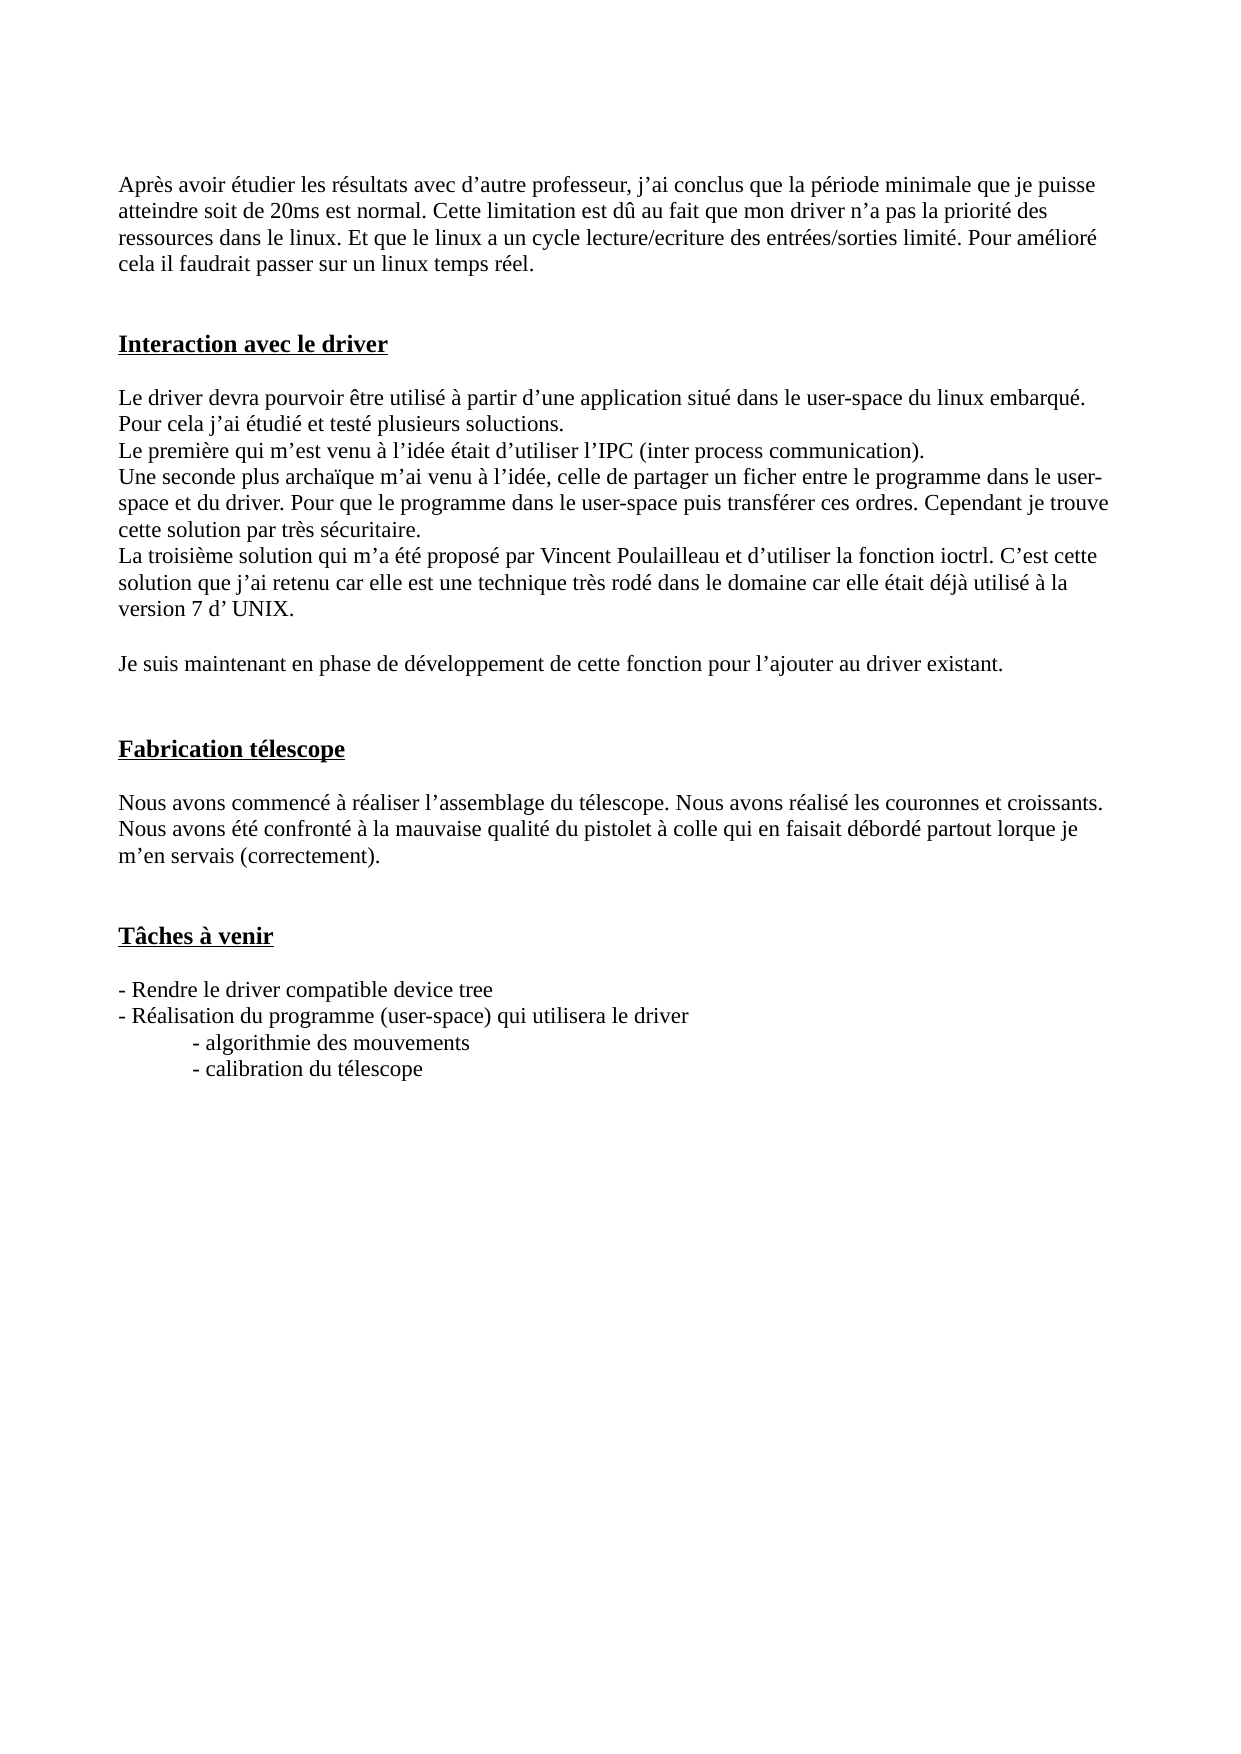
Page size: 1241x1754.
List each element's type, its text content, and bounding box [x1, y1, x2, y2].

text La troisième solution qui m’a été proposé par Vincent Poulailleau et d’utiliser la fonction ioctrl. C’est cette solution que j’ai retenu car elle est une technique très rodé dans le domaine car elle était déjà utilisé à la version 7 d’ UNIX. [118, 542, 1122, 621]
text Une seconde plus archaïque m’ai venu à l’idée, celle de partager un ficher entre le programme dans le user-space et du driver. Pour que le programme dans le user-space puis transférer ces ordres. Cependant je trouve cette solution par très sécuritaire. [118, 463, 1122, 542]
text Le driver devra pourvoir être utilisé à partir d’une application situé dans le user-space du linux embarqué. [118, 384, 1122, 410]
text - Rendre le driver compatible device tree [118, 976, 1122, 1002]
text - algorithmie des mouvements [118, 1028, 1122, 1055]
text Fabrication télescope [118, 734, 1122, 763]
text Tâches à venir [118, 921, 1122, 949]
text - Réalisation du programme (user-space) qui utilisera le driver [118, 1002, 1122, 1028]
text Le première qui m’est venu à l’idée était d’utiliser l’IPC (inter process communication). [118, 437, 1122, 463]
text Je suis maintenant en phase de développement de cette fonction pour l’ajouter au driver existant. [118, 650, 1122, 676]
text Nous avons commencé à réaliser l’assemblage du télescope. Nous avons réalisé les couronnes et croissants. [118, 789, 1122, 815]
text Nous avons été confronté à la mauvaise qualité du pistolet à colle qui en faisait débordé partout lorque je m’en servais (correctement). [118, 815, 1122, 868]
text Pour cela j’ai étudié et testé plusieurs soluctions. [118, 410, 1122, 437]
text - calibration du télescope [118, 1055, 1122, 1081]
text Après avoir étudier les résultats avec d’autre professeur, j’ai conclus que la période minimale que je puisse atteindre soit de 20ms est normal. Cette limitation est dû au fait que mon driver n’a pas la priorité des ressources dans le linux. Et que le linux a un cycle lecture/ecriture des entrées/sorties limité. Pour amélioré cela il faudrait passer sur un linux temps réel. [118, 171, 1122, 276]
text Interaction avec le driver [118, 329, 1122, 358]
